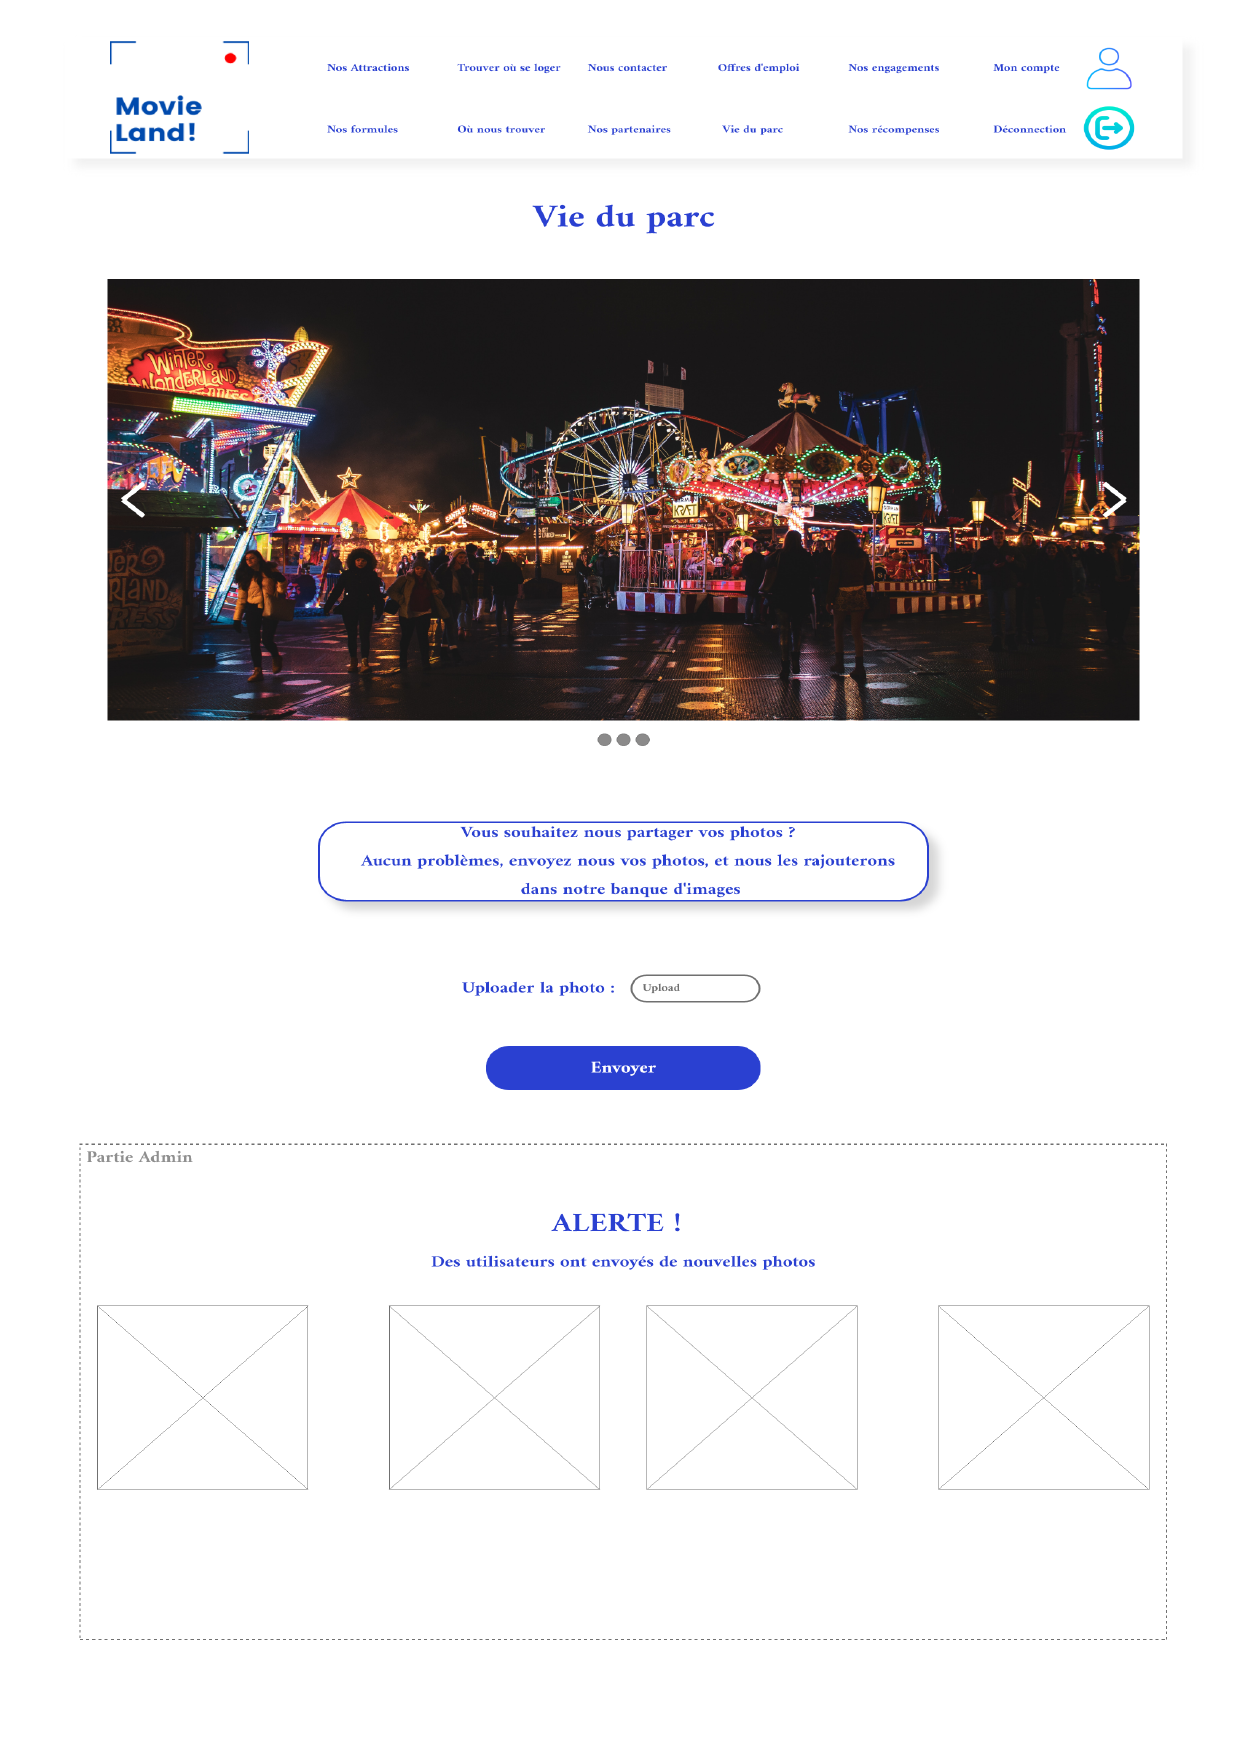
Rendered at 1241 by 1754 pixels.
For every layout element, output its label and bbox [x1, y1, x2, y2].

picture [33, 24, 1213, 1679]
